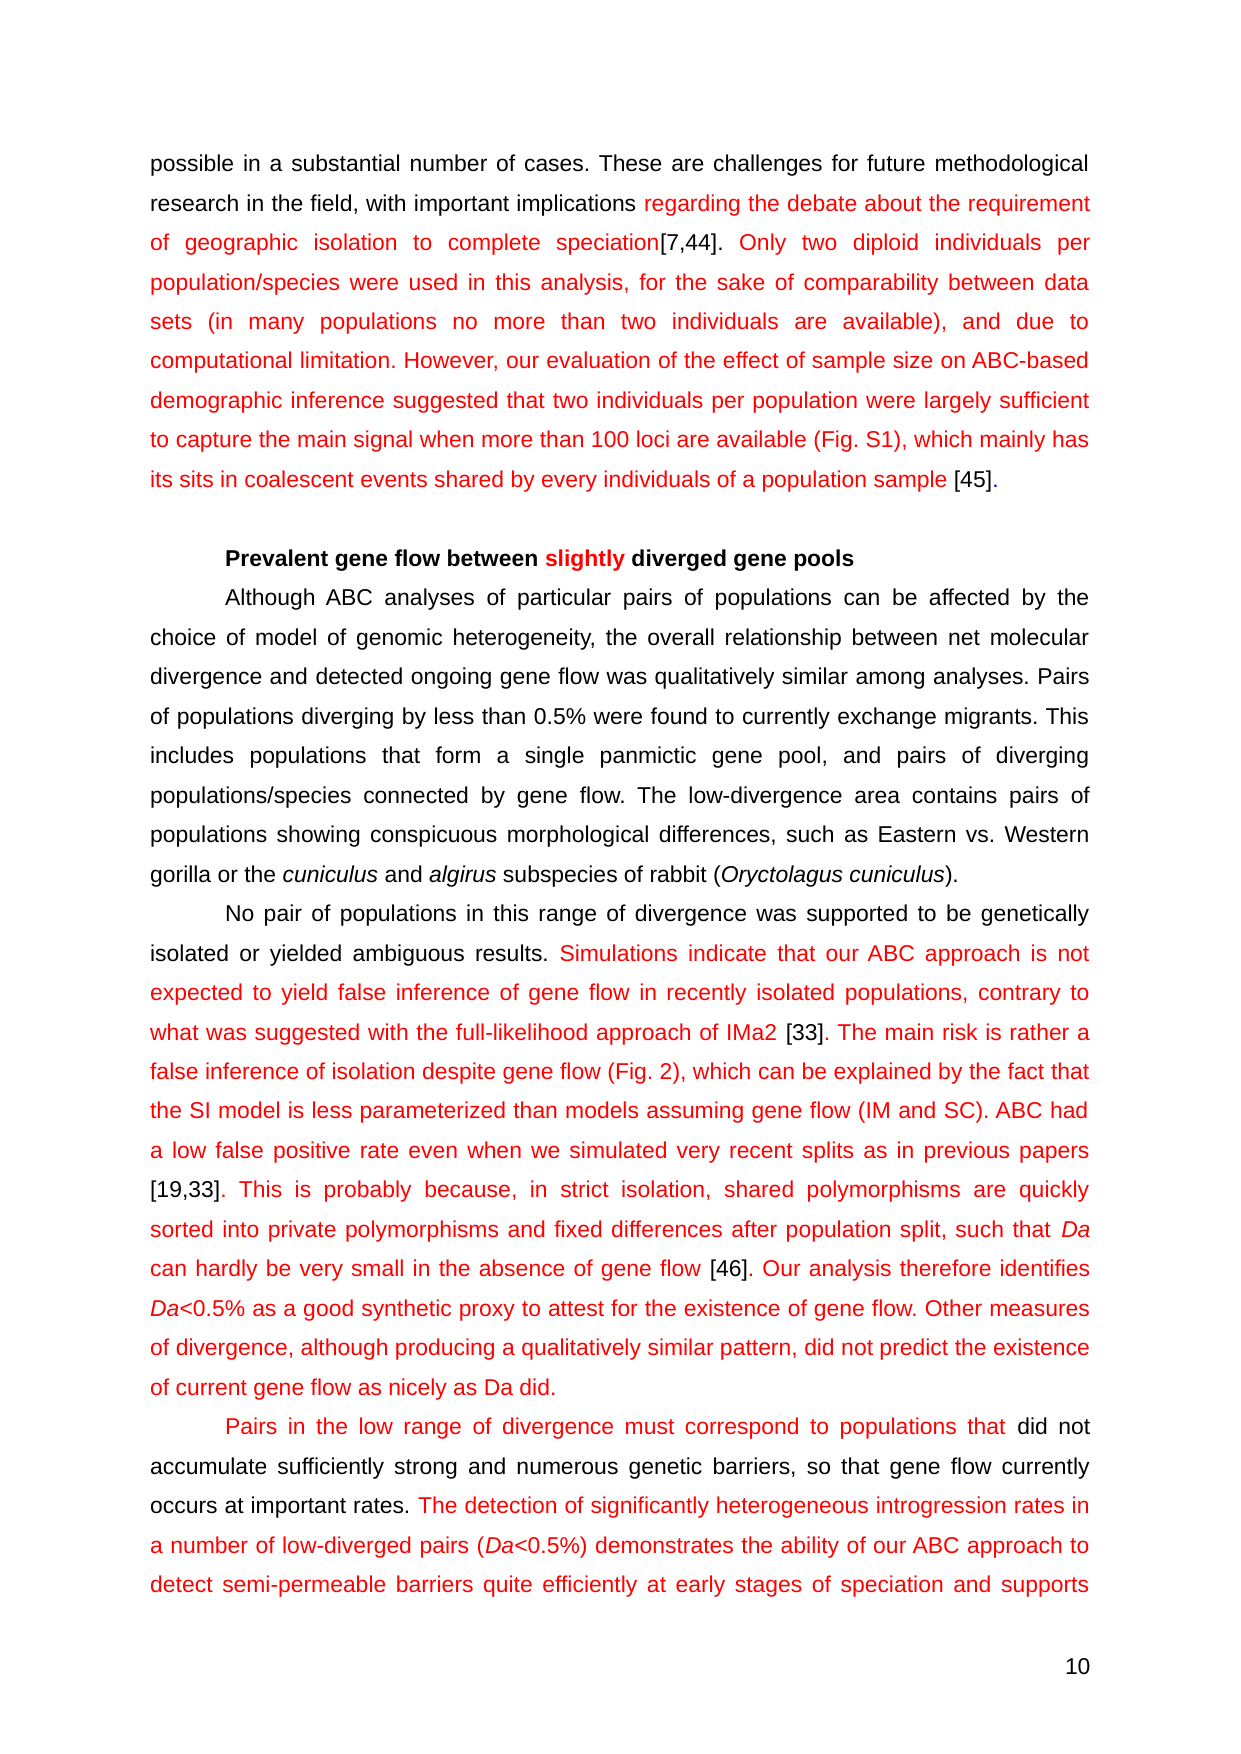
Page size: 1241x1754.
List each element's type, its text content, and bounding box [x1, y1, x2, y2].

text Although ABC analyses of particular pairs of populations can be affected by the choice of model of genomic heterogeneity, the overall relationship between net molecular divergence and detected ongoing gene flow was qualitatively similar among analyses. Pairs of populations diverging by less than 0.5% were found to currently exchange migrants. This includes populations that form a single panmictic gene pool, and pairs of diverging populations/species connected by gene flow. The low-divergence area contains pairs of populations showing conspicuous morphological differences, such as Eastern vs. Western gorilla or the cuniculus and algirus subspecies of rabbit (Oryctolagus cuniculus). [150, 584, 1090, 887]
text Prevalent gene flow between slightly diverged gene pools [150, 545, 1090, 571]
text possible in a substantial number of cases. These are challenges for future methodological research in the field, with important implications regarding the debate about the requirement of geographic isolation to complete speciation[7,44]. Only two diploid individuals per population/species were used in this analysis, for the sake of comparability between data sets (in many populations no more than two individuals are available), and due to computational limitation. However, our evaluation of the effect of sample size on ABC-based demographic inference suggested that two individuals per population were largely sufficient to capture the main signal when more than 100 loci are available (Fig. S1), which mainly has its sits in coalescent events shared by every individuals of a population sample [45]. [150, 150, 1090, 492]
text Pairs in the low range of divergence must correspond to populations that did not accumulate sufficiently strong and numerous genetic barriers, so that gene flow currently occurs at important rates. The detection of significantly heterogeneous introgression rates in a number of low-diverged pairs (Da<0.5%) demonstrates the ability of our ABC approach to detect semi-permeable barriers quite efficiently at early stages of speciation and supports [150, 1413, 1090, 1598]
text No pair of populations in this range of divergence was supported to be genetically isolated or yielded ambiguous results. Simulations indicate that our ABC approach is not expected to yield false inference of gene flow in recently isolated populations, contrary to what was suggested with the full-likelihood approach of IMa2 [33]. The main risk is rather a false inference of isolation despite gene flow (Fig. 2), which can be explained by the fact that the SI model is less parameterized than models assuming gene flow (IM and SC). ABC had a low false positive rate even when we simulated very recent splits as in previous papers [19,33]. This is probably because, in strict isolation, shared polymorphisms are quickly sorted into private polymorphisms and fixed differences after population split, such that Da can hardly be very small in the absence of gene flow [46]. Our analysis therefore identifies Da<0.5% as a good synthetic proxy to attest for the existence of gene flow. Other measures of divergence, although producing a qualitatively similar pattern, did not predict the existence of current gene flow as nicely as Da did. [150, 900, 1090, 1400]
